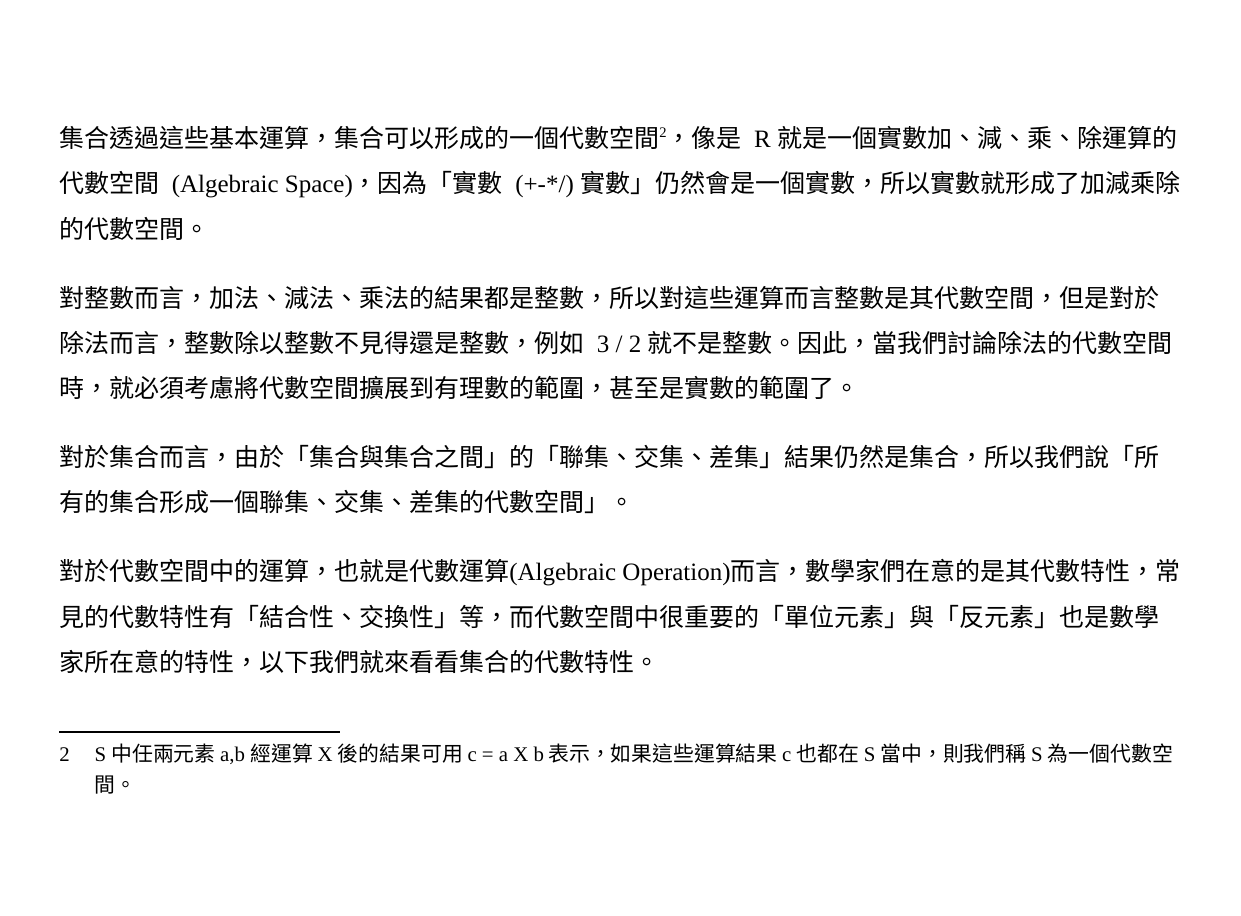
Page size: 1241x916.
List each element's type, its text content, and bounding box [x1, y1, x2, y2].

text 對整數而言，加法、減法、乘法的結果都是整數，所以對這些運算而言整數是其代數空間，但是對於除法而言，整數除以整數不見得還是整數，例如 3 / 2 就不是整數。因此，當我們討論除法的代數空間時，就必須考慮將代數空間擴展到有理數的範圍，甚至是實數的範圍了。 [59, 278, 1181, 405]
text S 中任兩元素 a,b 經運算 X 後的結果可用 c = a X b表示，如果這些運算結果 c 也都在 S 當中，則我們稱 S 為一個代數空間。 [59, 738, 1181, 798]
text 對於集合而言，由於「集合與集合之間」的「聯集、交集、差集」結果仍然是集合，所以我們說「所有的集合形成一個聯集、交集、差集的代數空間」。 [59, 437, 1181, 519]
text 集合透過這些基本運算，集合可以形成的一個代數空間，像是 R 就是一個實數加、減、乘、除運算的代數空間 (Algebraic Space)，因為「實數 (+-*/) 實數」仍然會是一個實數，所以實數就形成了加減乘除的代數空間。 [59, 118, 1181, 245]
text 對於代數空間中的運算，也就是代數運算(Algebraic Operation)而言，數學家們在意的是其代數特性，常見的代數特性有「結合性、交換性」等，而代數空間中很重要的「單位元素」與「反元素」也是數學家所在意的特性，以下我們就來看看集合的代數特性。 [59, 552, 1181, 678]
